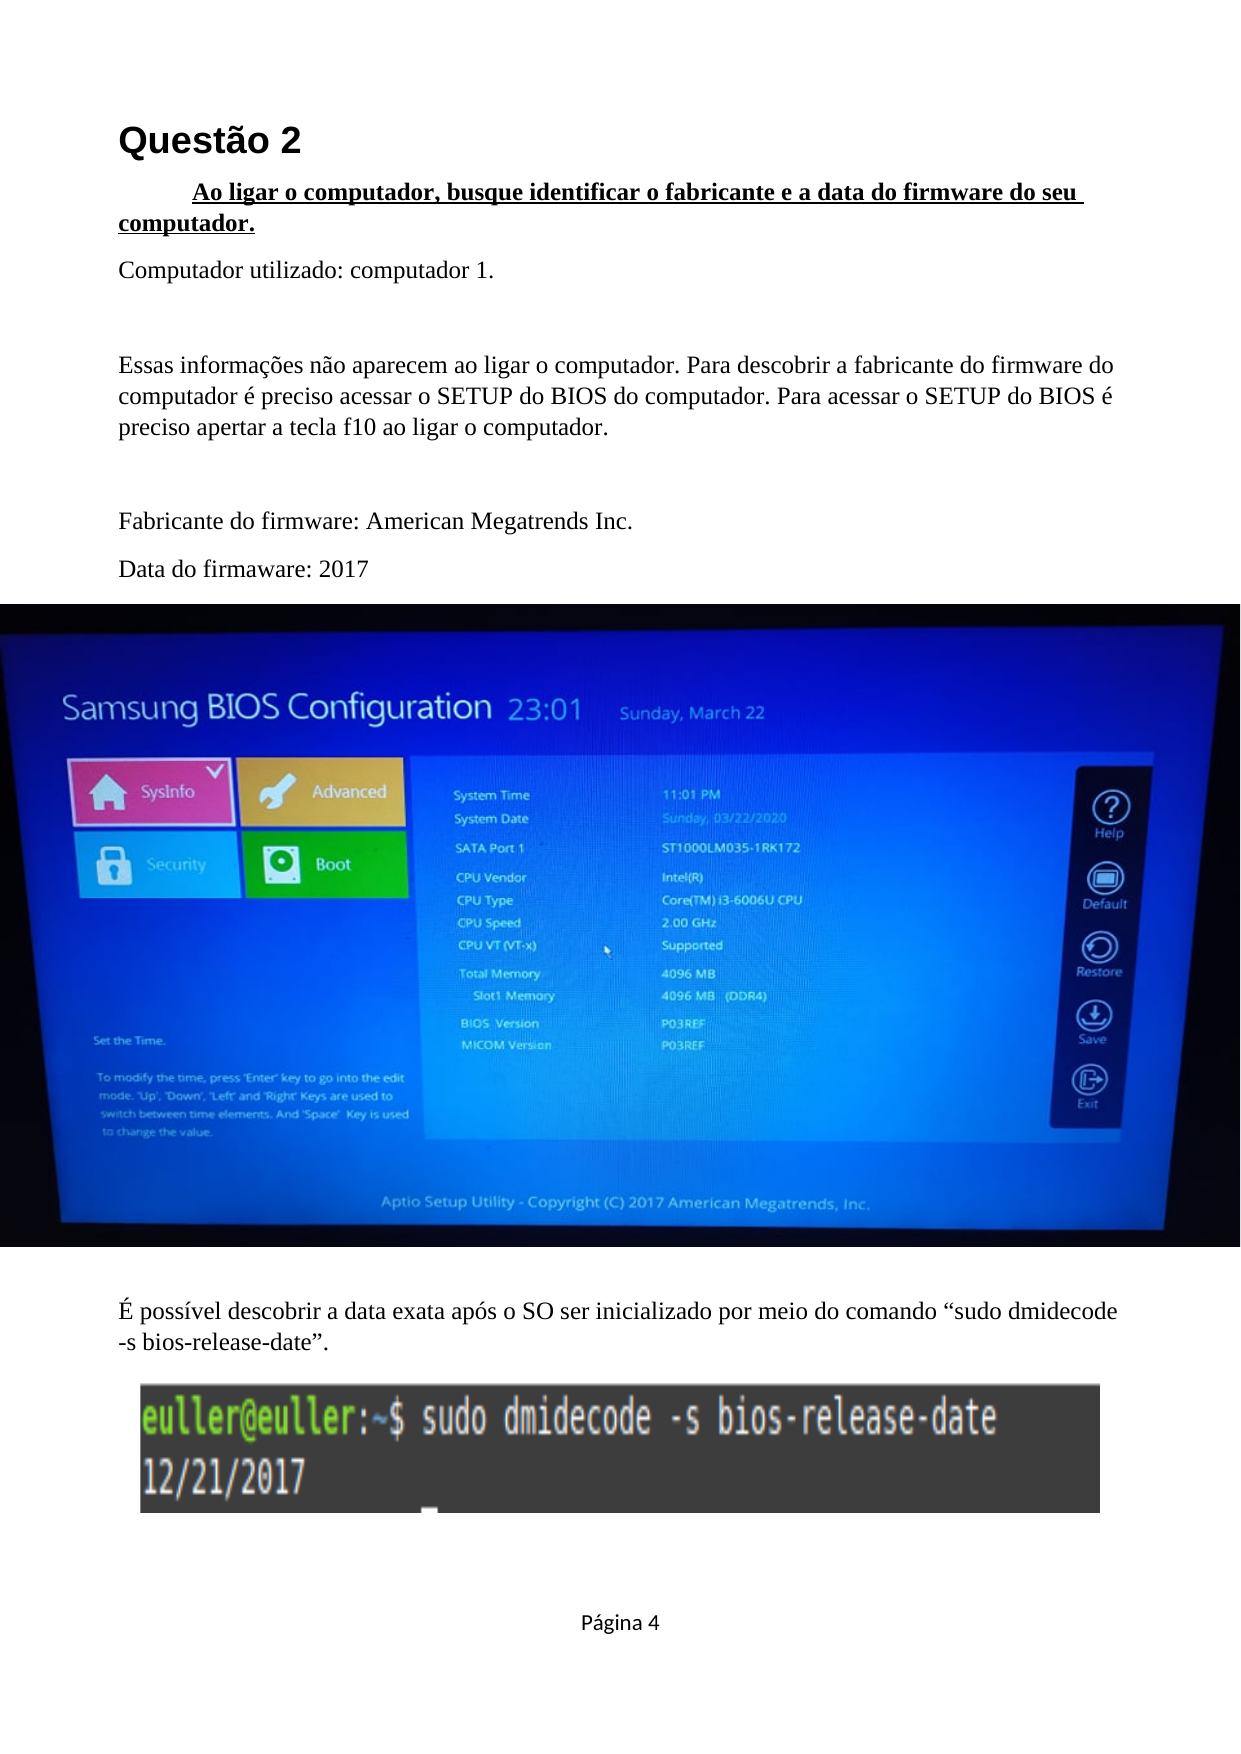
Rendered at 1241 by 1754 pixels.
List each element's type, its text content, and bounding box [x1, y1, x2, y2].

text Fabricante do firmware: American Megatrends Inc. [118, 506, 1122, 535]
text Ao ligar o computador, busque identificar o fabricante e a data do firmware do seu computador. [118, 177, 1122, 237]
text Essas informações não aparecem ao ligar o computador. Para descobrir a fabricante do firmware do computador é preciso acessar o SETUP do BIOS do computador. Para acessar o SETUP do BIOS é preciso apertar a tecla f10 ao ligar o computador. [118, 350, 1122, 440]
text É possível descobrir a data exata após o SO ser inicializado por meio do comando “sudo dmidecode -s bios-release-date”. [118, 1296, 1122, 1356]
text Computador utilizado: computador 1. [118, 255, 1122, 284]
subtitle Questão 2 [118, 118, 1122, 162]
text Data do firmaware: 2017 [118, 554, 1122, 583]
picture [0, 604, 1241, 1247]
